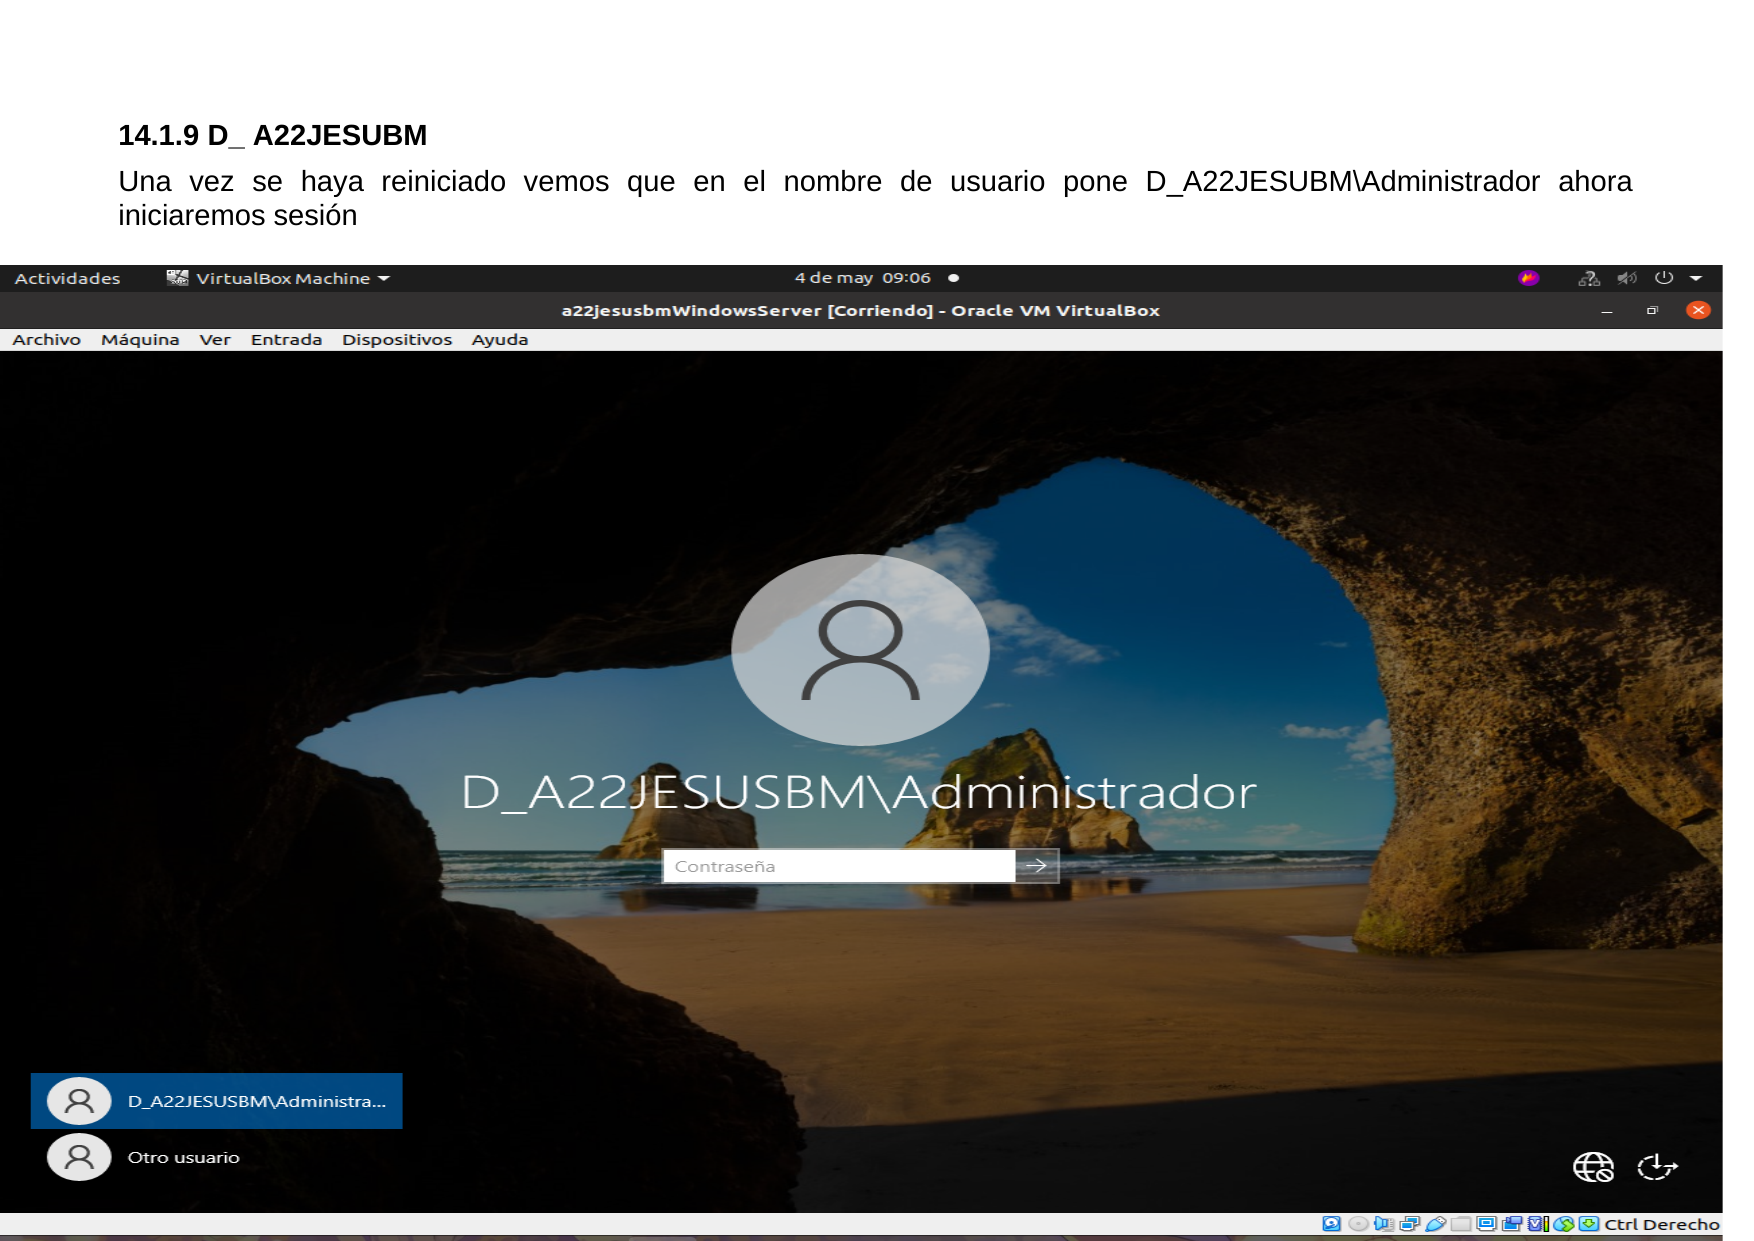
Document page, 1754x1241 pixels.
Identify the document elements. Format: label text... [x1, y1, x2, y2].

text Una vez se haya reiniciado vemos que en el nombre de usuario pone D_A22JESUBM\Administrador ahora iniciaremos sesión [118, 164, 1636, 231]
subtitle 14.1.9 D_ A22JESUBM [118, 118, 1636, 152]
picture [0, 265, 1723, 1241]
